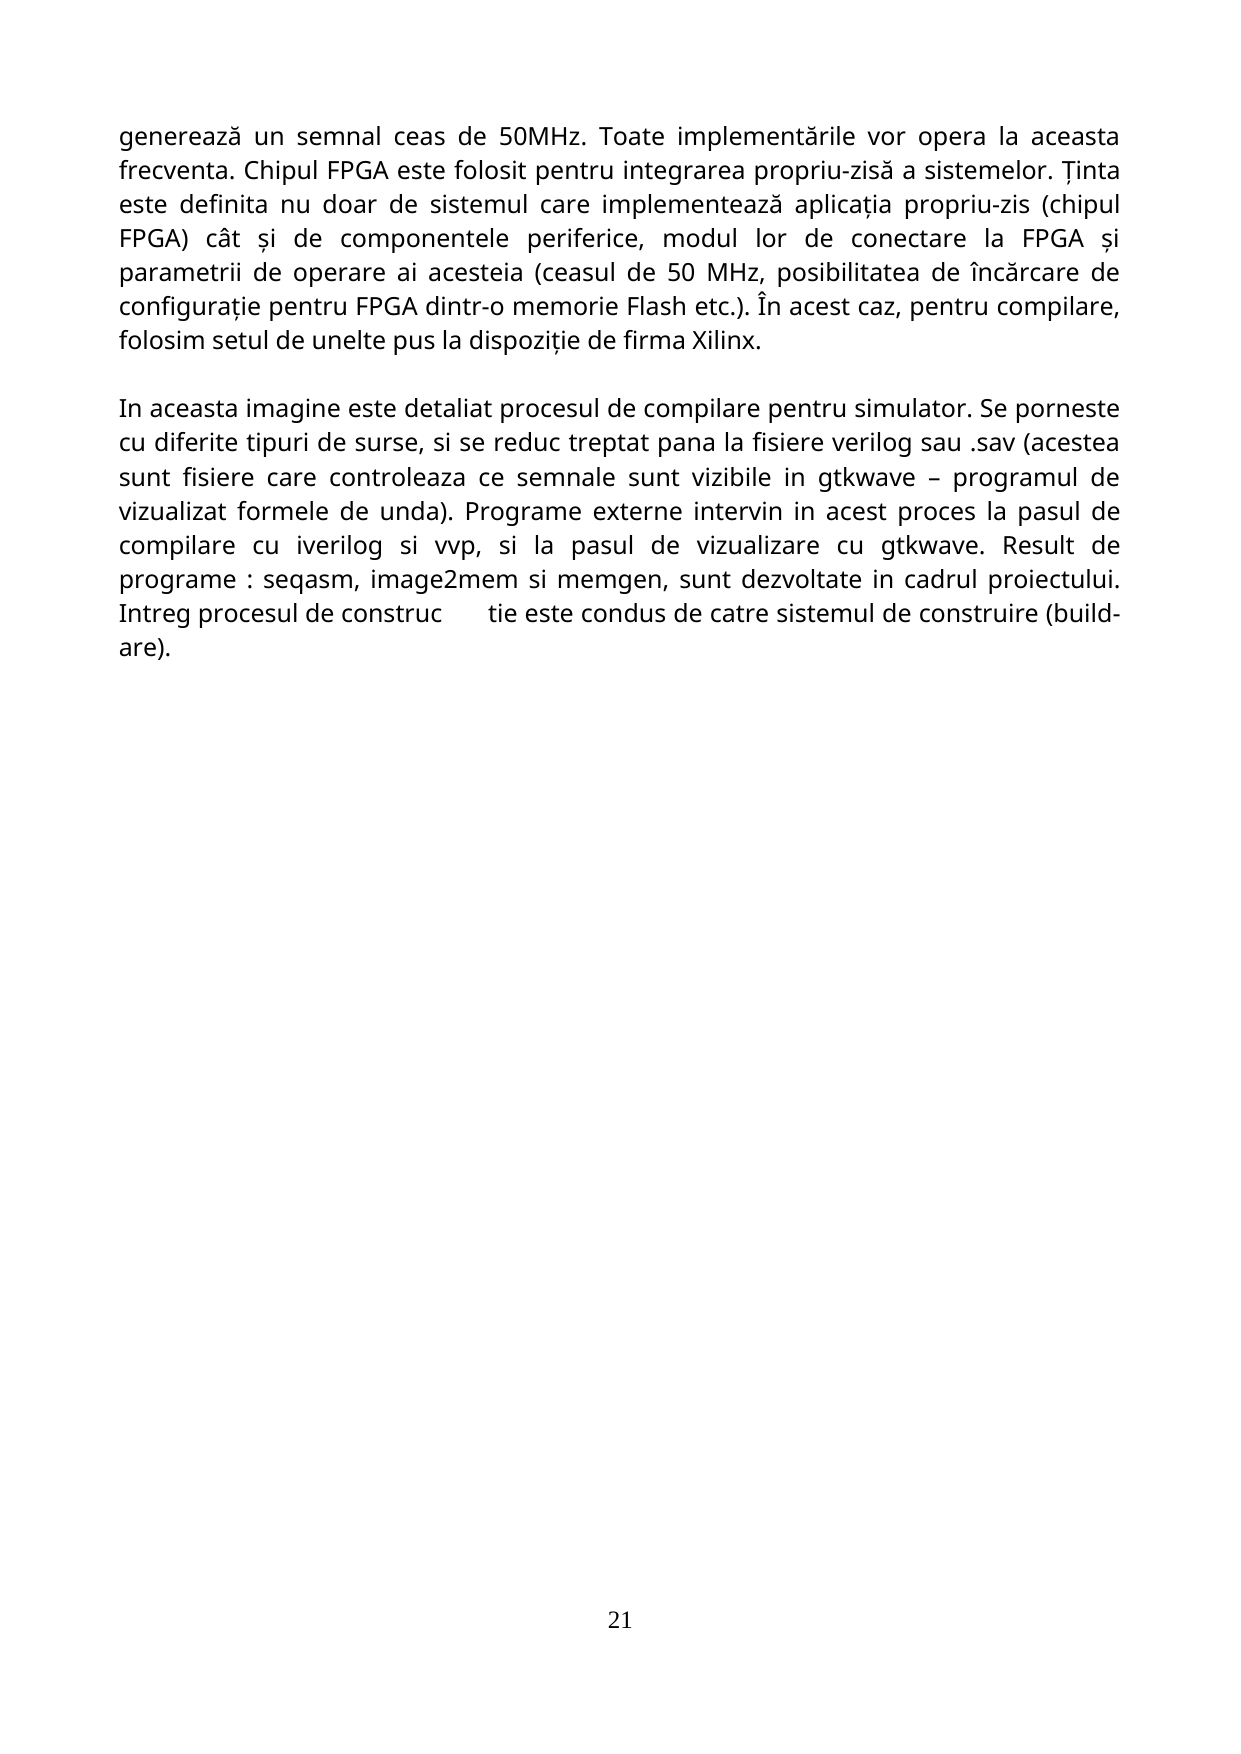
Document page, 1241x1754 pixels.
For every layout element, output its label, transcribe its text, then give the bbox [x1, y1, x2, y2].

text In aceasta imagine este detaliat procesul de compilare pentru simulator. Se porneste cu diferite tipuri de surse, si se reduc treptat pana la fisiere verilog sau .sav (acestea sunt fisiere care controleaza ce semnale sunt vizibile in gtkwave – programul de vizualizat formele de unda). Programe externe intervin in acest proces la pasul de compilare cu iverilog si vvp, si la pasul de vizualizare cu gtkwave. Result de programe : seqasm, image2mem si memgen, sunt dezvoltate in cadrul proiectului. Intreg procesul de construc tie este condus de catre sistemul de construire (build-are). [118, 391, 1122, 663]
text generează un semnal ceas de 50MHz. Toate implementările vor opera la aceasta frecventa. Chipul FPGA este folosit pentru integrarea propriu-zisă a sistemelor. Ținta este definita nu doar de sistemul care implementează aplicația propriu-zis (chipul FPGA) cât și de componentele periferice, modul lor de conectare la FPGA și parametrii de operare ai acesteia (ceasul de 50 MHz, posibilitatea de încărcare de configurație pentru FPGA dintr-o memorie Flash etc.). În acest caz, pentru compilare, folosim setul de unelte pus la dispoziție de firma Xilinx. [118, 118, 1122, 357]
